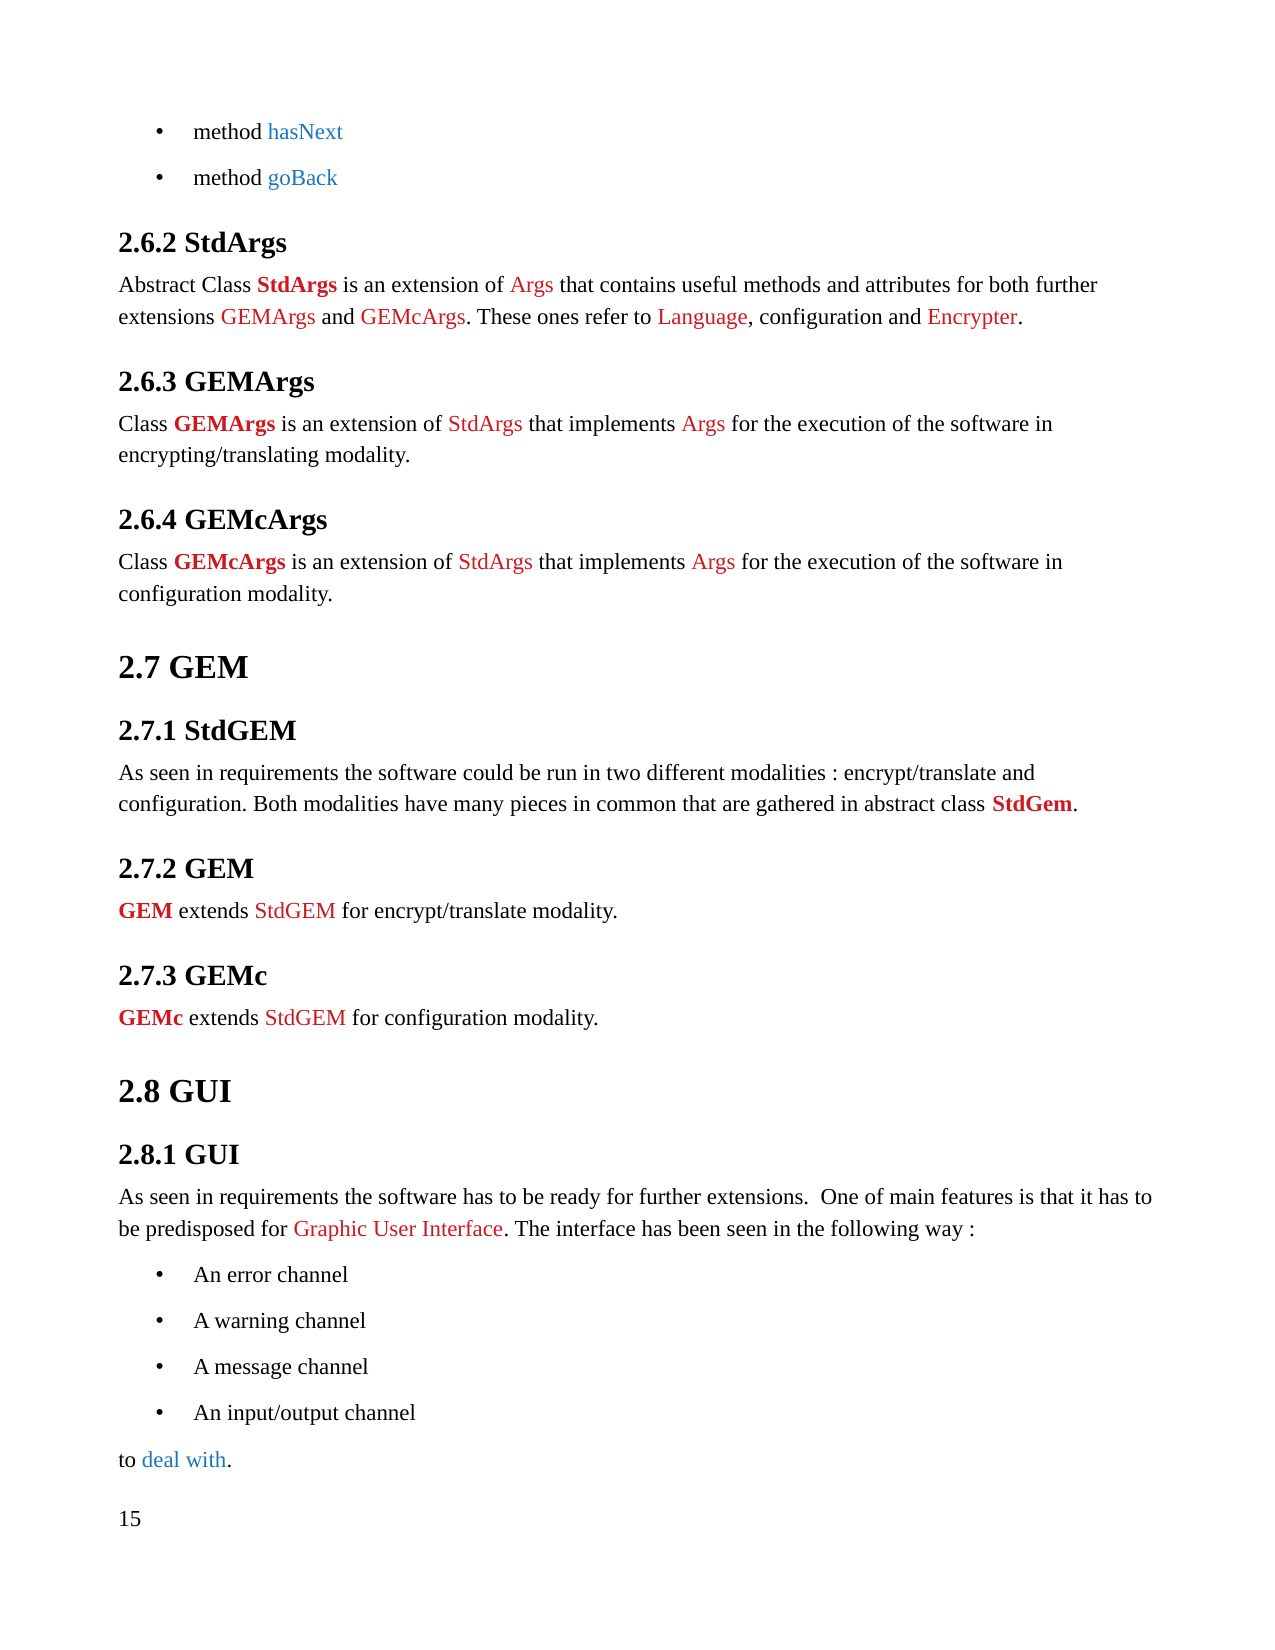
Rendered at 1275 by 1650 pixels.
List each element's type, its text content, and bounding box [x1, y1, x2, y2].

text As seen in requirements the software could be run in two different modalities : encrypt/translate and configuration. Both modalities have many pieces in common that are gathered in abstract class StdGem. [118, 759, 1157, 817]
subtitle 2.6.3 GEMArgs [118, 363, 1157, 397]
text As seen in requirements the software has to be ready for further extensions. One of main features is that it has to be predisposed for Graphic User Interface. The interface has been seen in the following way : [118, 1183, 1157, 1241]
list An input/output channel [156, 1399, 1157, 1426]
subtitle 2.6.4 GEMcArgs [118, 502, 1157, 536]
list An error channel [156, 1261, 1157, 1287]
subtitle 2.6.2 StdArgs [118, 225, 1157, 259]
subtitle 2.8.1 GUI [118, 1137, 1157, 1171]
subtitle 2.7 GEM [118, 647, 1157, 686]
subtitle 2.7.1 StdGEM [118, 713, 1157, 746]
text Class GEMcArgs is an extension of StdArgs that implements Args for the execution of the software in configuration modality. [118, 548, 1157, 606]
text GEM extends StdGEM for encrypt/translate modality. [118, 897, 1157, 924]
subtitle 2.7.3 GEMc [118, 958, 1157, 992]
list A warning channel [156, 1307, 1157, 1333]
text GEMc extends StdGEM for configuration modality. [118, 1004, 1157, 1031]
text Abstract Class StdArgs is an extension of Args that contains useful methods and attributes for both further extensions GEMArgs and GEMcArgs. These ones refer to Language, configuration and Encrypter. [118, 271, 1157, 329]
subtitle 2.7.2 GEM [118, 851, 1157, 885]
list A message channel [156, 1353, 1157, 1380]
list method goBack [156, 164, 1157, 191]
list method hasNext [156, 118, 1157, 144]
text Class GEMArgs is an extension of StdArgs that implements Args for the execution of the software in encrypting/translating modality. [118, 410, 1157, 468]
text to deal with. [118, 1446, 1157, 1472]
subtitle 2.8 GUI [118, 1071, 1157, 1110]
